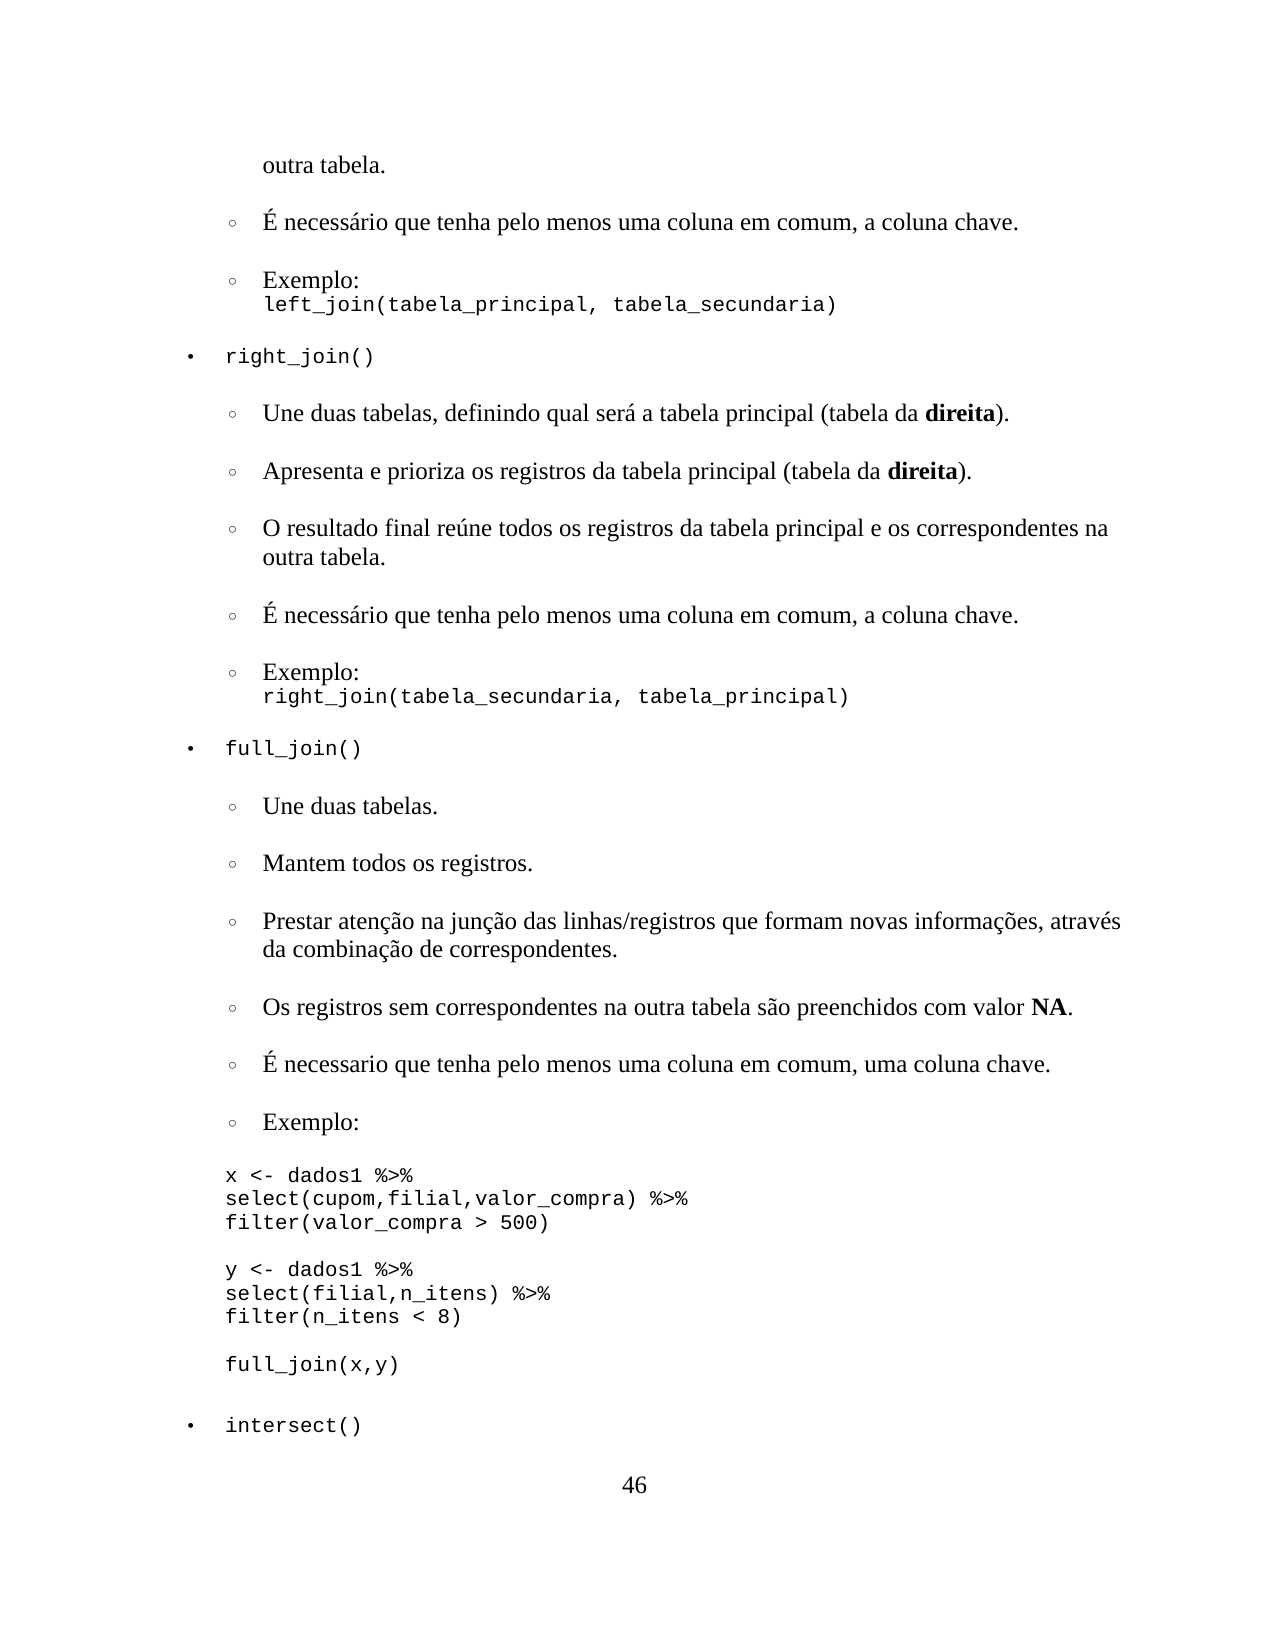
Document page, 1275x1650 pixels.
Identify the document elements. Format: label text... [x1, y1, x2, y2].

list Une duas tabelas, definindo qual será a tabela principal (tabela da direita). [225, 398, 1125, 456]
list filter(valor_compra > 500) [187, 1212, 1125, 1236]
list x <- dados1 %>% [187, 1164, 1125, 1188]
list intersect() Retorna a interseção entre tabelas. intersect(x,y) [187, 1415, 1125, 1439]
list select(filial,n_itens) %>% [187, 1283, 1125, 1306]
list É necessário que tenha pelo menos uma coluna em comum, a coluna chave. [225, 600, 1125, 657]
list Exemplo: right_join(tabela_secundaria, tabela_principal) [225, 657, 1125, 738]
list Apresenta e prioriza os registros da tabela principal (tabela da direita). [225, 456, 1125, 513]
list Os registros sem correspondentes na outra tabela são preenchidos com valor NA. [225, 992, 1125, 1049]
list Une duas tabelas. [225, 791, 1125, 848]
list É necessário que tenha pelo menos uma coluna em comum, a coluna chave. [225, 207, 1125, 265]
list Exemplo: left_join(tabela_principal, tabela_secundaria) [225, 265, 1125, 346]
list O resultado final reúne todos os registros da tabela principal e os correspondentes na outra tabela. [225, 513, 1125, 600]
list Exemplo: [225, 1107, 1125, 1164]
list É necessario que tenha pelo menos uma coluna em comum, uma coluna chave. [225, 1049, 1125, 1107]
list full_join() [187, 738, 1125, 791]
list Mantem todos os registros. [225, 848, 1125, 906]
list y <- dados1 %>% [187, 1259, 1125, 1283]
list right_join() [187, 346, 1125, 398]
list full_join(x,y) [187, 1354, 1125, 1377]
list Prestar atenção na junção das linhas/registros que formam novas informações, através da combinação de correspondentes. [225, 906, 1125, 992]
list select(cupom,filial,valor_compra) %>% [187, 1188, 1125, 1212]
list filter(n_itens < 8) [187, 1306, 1125, 1330]
list outra tabela. [225, 150, 1125, 207]
